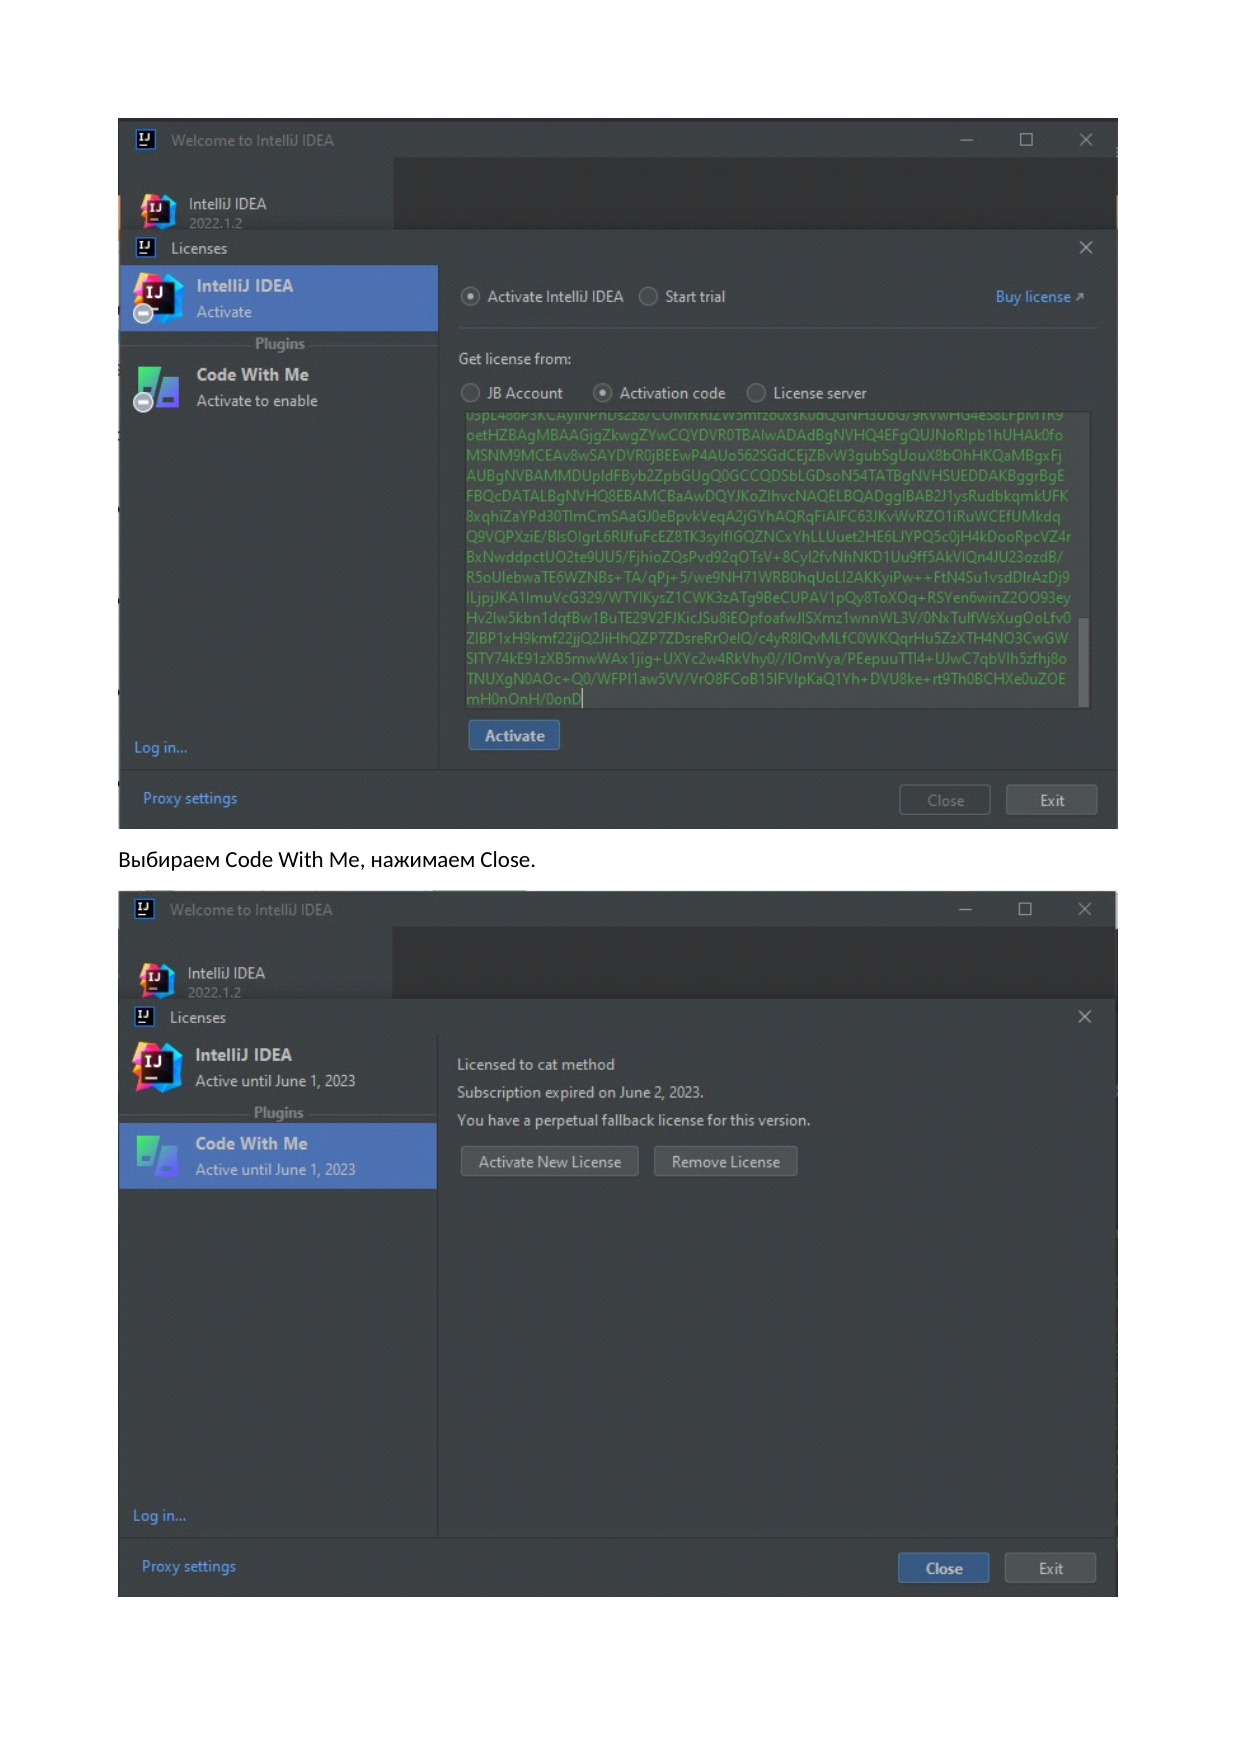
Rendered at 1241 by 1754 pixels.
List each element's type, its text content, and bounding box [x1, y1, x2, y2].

text Выбираем Code With Me, нажимаем Close. [118, 846, 1122, 874]
